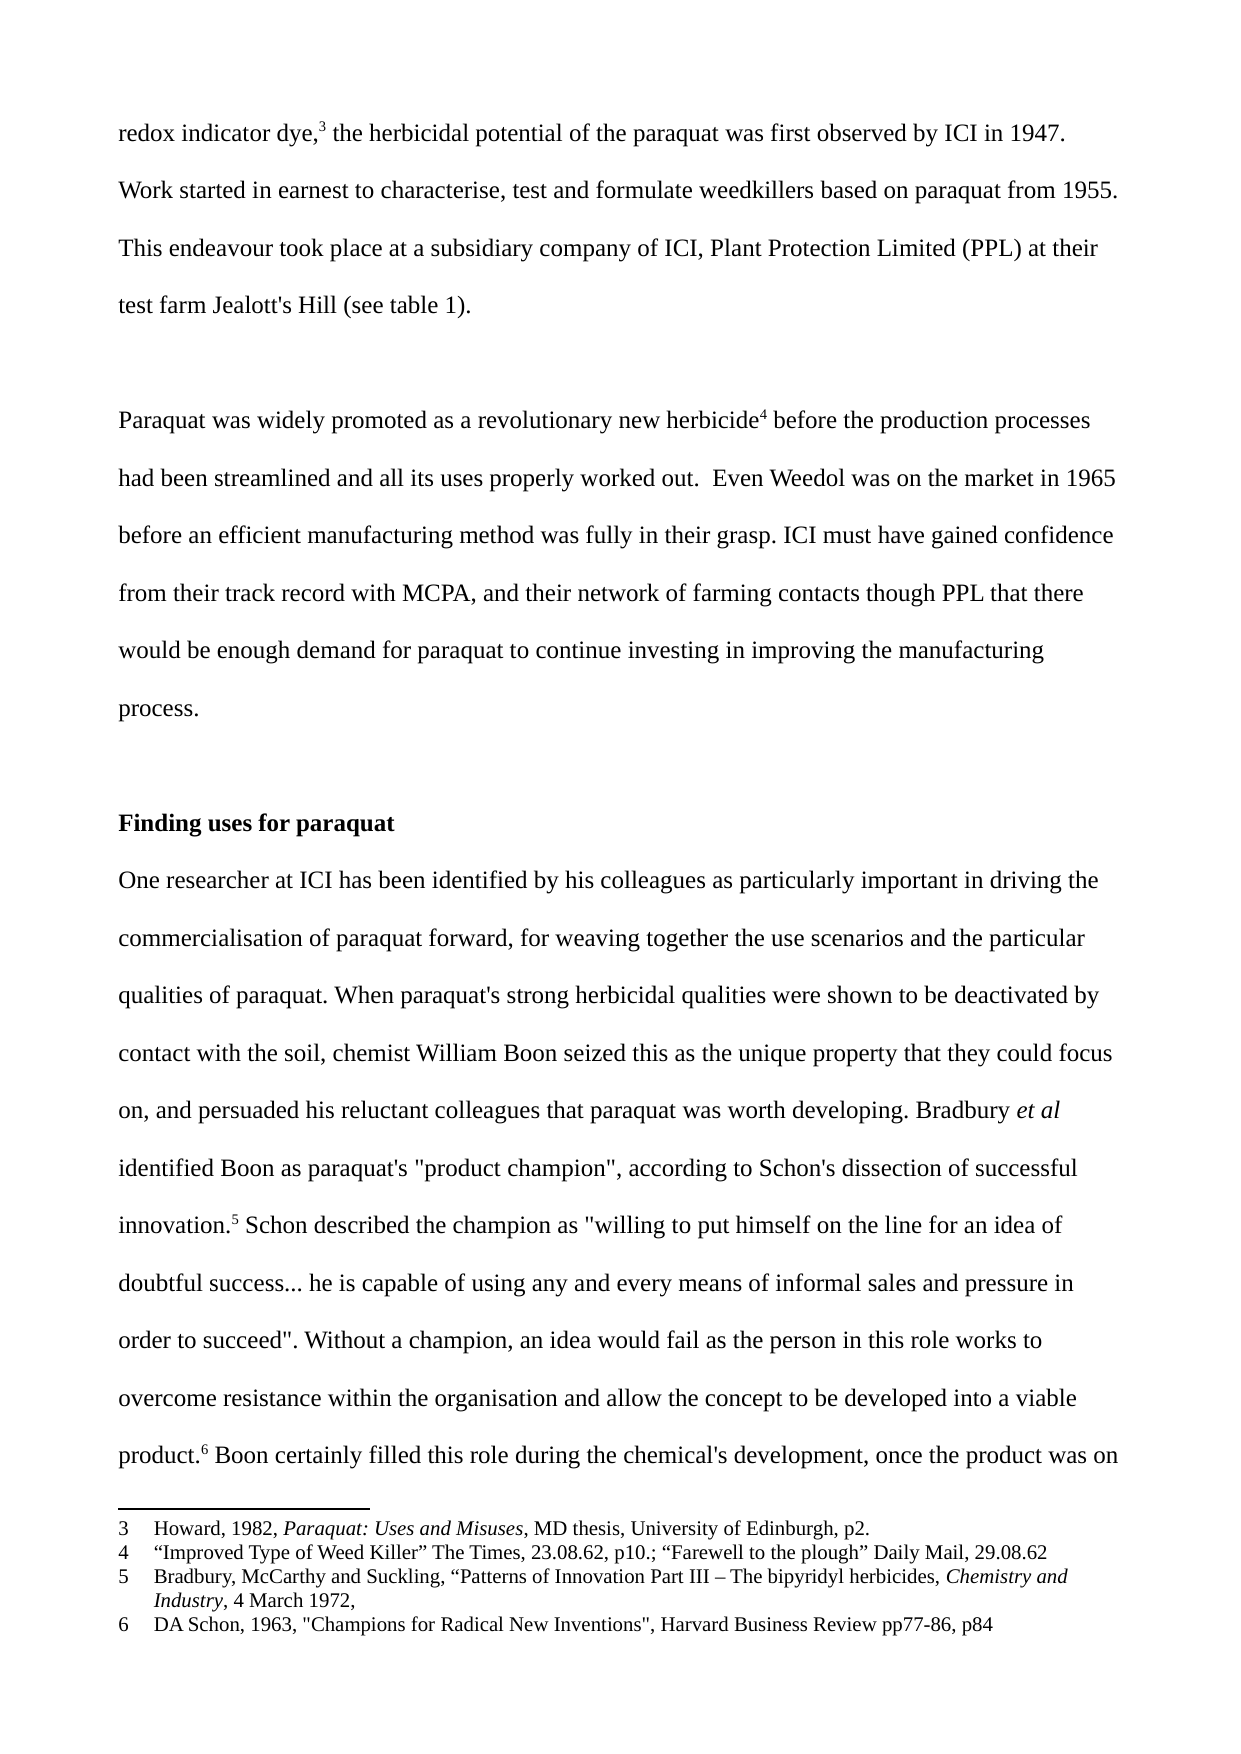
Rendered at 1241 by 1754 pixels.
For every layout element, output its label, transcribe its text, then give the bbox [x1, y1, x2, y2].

text Finding uses for paraquat [118, 808, 1122, 837]
text DA Schon, 1963, "Champions for Radical New Inventions", Harvard Business Review pp77-86, p84 [118, 1612, 1122, 1636]
text Bradbury, McCarthy and Suckling, “Patterns of Innovation Part III – The bipyridyl herbicides, Chemistry and Industry, 4 March 1972, [118, 1564, 1122, 1612]
text “Improved Type of Weed Killer” The Times, 23.08.62, p10.; “Farewell to the plough” Daily Mail, 29.08.62 [118, 1539, 1122, 1564]
text Paraquat was widely promoted as a revolutionary new herbicide before the production processes had been streamlined and all its uses properly worked out. Even Weedol was on the market in 1965 before an efficient manufacturing method was fully in their grasp. ICI must have gained confidence from their track record with MCPA, and their network of farming contacts though PPL that there would be enough demand for paraquat to continue investing in improving the manufacturing process. [118, 406, 1122, 722]
text Howard, 1982, Paraquat: Uses and Misuses, MD thesis, University of Edinburgh, p2. [118, 1516, 1122, 1539]
text One researcher at ICI has been identified by his colleagues as particularly important in driving the commercialisation of paraquat forward, for weaving together the use scenarios and the particular qualities of paraquat. When paraquat's strong herbicidal qualities were shown to be deactivated by contact with the soil, chemist William Boon seized this as the unique property that they could focus on, and persuaded his reluctant colleagues that paraquat was worth developing. Bradbury et al identified Boon as paraquat's "product champion", according to Schon's dissection of successful innovation. Schon described the champion as "willing to put himself on the line for an idea of doubtful success... he is capable of using any and every means of informal sales and pressure in order to succeed". Without a champion, an idea would fail as the person in this role works to overcome resistance within the organisation and allow the concept to be developed into a viable product. Boon certainly filled this role during the chemical's development, once the product was on [118, 866, 1122, 1469]
text redox indicator dye, the herbicidal potential of the paraquat was first observed by ICI in 1947. Work started in earnest to characterise, test and formulate weedkillers based on paraquat from 1955. This endeavour took place at a subsidiary company of ICI, Plant Protection Limited (PPL) at their test farm Jealott's Hill (see table 1). [118, 118, 1122, 319]
